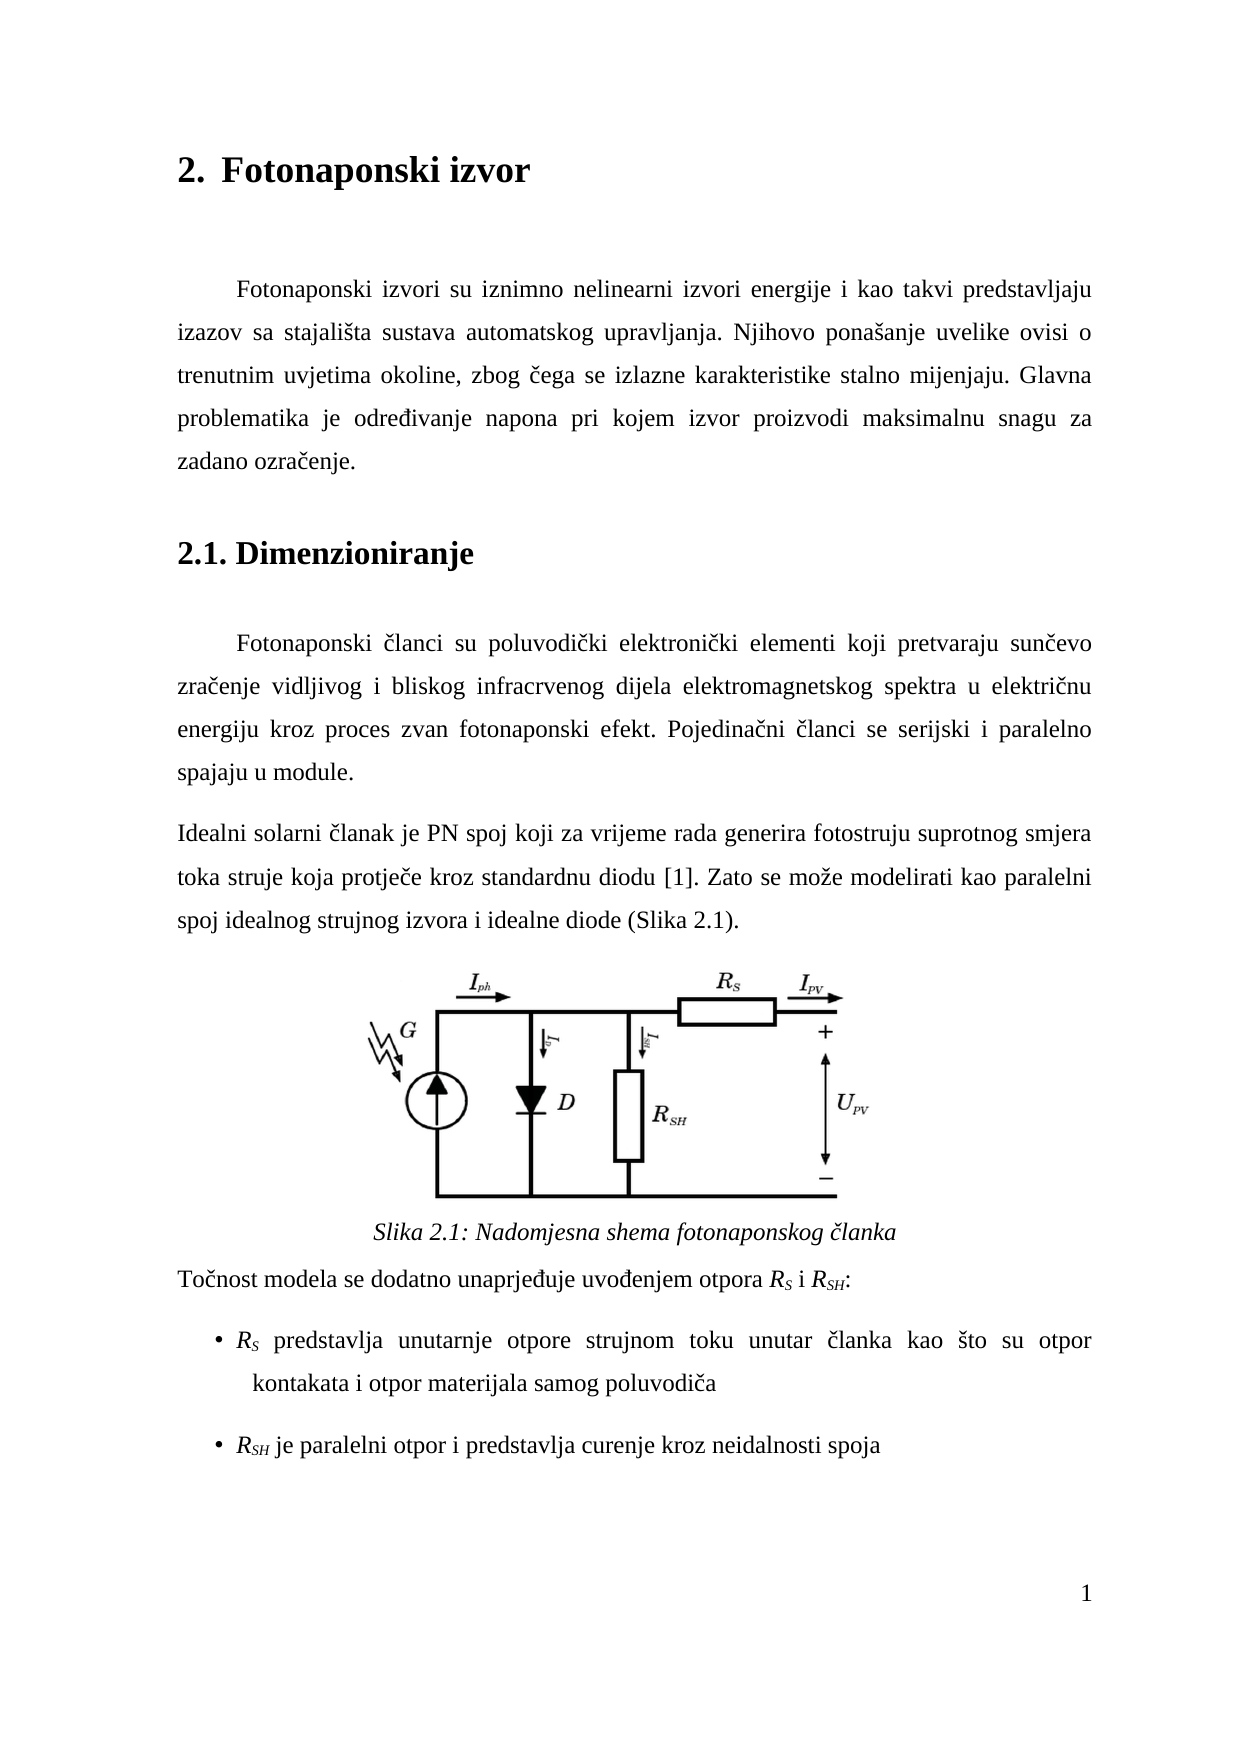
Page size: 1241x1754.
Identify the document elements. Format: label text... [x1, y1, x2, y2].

list RSH je paralelni otpor i predstavlja curenje kroz neidalnosti spoja [214, 1430, 1093, 1458]
picture [366, 966, 903, 1218]
text Fotonaponski članci su poluvodički elektronički elementi koji pretvaraju sunčevo zračenje vidljivog i bliskog infracrvenog dijela elektromagnetskog spektra u električnu energiju kroz proces zvan fotonaponski efekt. Pojedinačni članci se serijski i paralelno spajaju u module. [177, 628, 1093, 786]
subtitle Dimenzioniranje [177, 533, 1093, 571]
text Točnost modela se dodatno unaprjeđuje uvođenjem otpora RS i RSH: [177, 1264, 1093, 1293]
subtitle Fotonaponski izvor [177, 148, 1093, 191]
text Slika 2.1: Nadomjesna shema fotonaponskog članka [329, 966, 941, 1246]
text Fotonaponski izvori su iznimno nelinearni izvori energije i kao takvi predstavljaju izazov sa stajališta sustava automatskog upravljanja. Njihovo ponašanje uvelike ovisi o trenutnim uvjetima okoline, zbog čega se izlazne karakteristike stalno mijenjaju. Glavna problematika je određivanje napona pri kojem izvor proizvodi maksimalnu snagu za zadano ozračenje. [177, 274, 1093, 475]
list RS predstavlja unutarnje otpore strujnom toku unutar članka kao što su otpor kontakata i otpor materijala samog poluvodiča [214, 1325, 1093, 1397]
text Idealni solarni članak je PN spoj koji za vrijeme rada generira fotostruju suprotnog smjera toka struje koja protječe kroz standardnu diodu [1]. Zato se može modelirati kao paralelni spoj idealnog strujnog izvora i idealne diode (Slika 2.1). [177, 818, 1093, 933]
